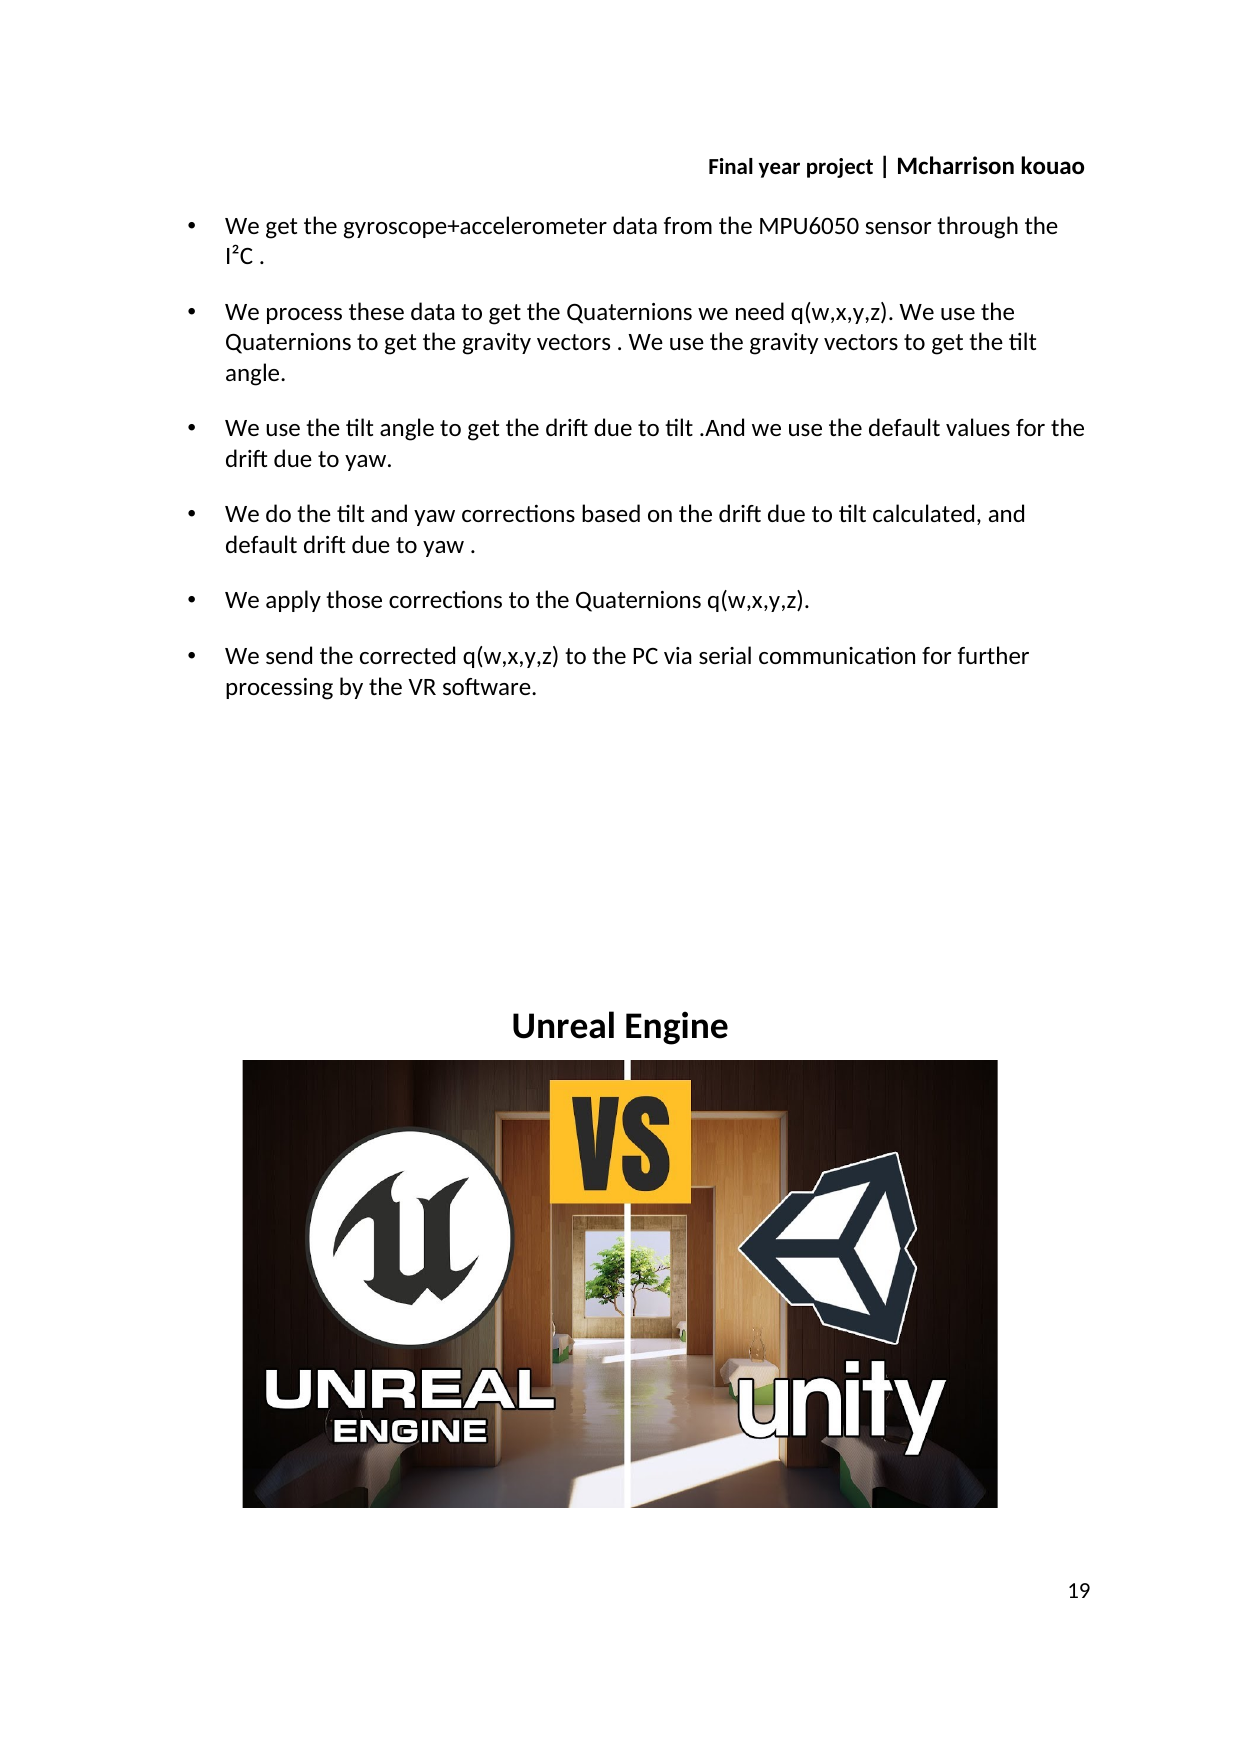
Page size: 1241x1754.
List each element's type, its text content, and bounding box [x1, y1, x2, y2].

list We get the gyroscope+accelerometer data from the MPU6050 sensor through the I²C . [187, 210, 1090, 271]
picture [242, 1060, 998, 1508]
list We process these data to get the Quaternions we need q(w,x,y,z). We use the Quaternions to get the gravity vectors . We use the gravity vectors to get the tilt angle. [187, 296, 1090, 388]
list We use the tilt angle to get the drift due to tilt .And we use the default values for the drift due to yaw. [187, 413, 1090, 474]
subtitle Unreal Engine [150, 1002, 1090, 1048]
list We do the tilt and yaw corrections based on the drift due to tilt calculated, and default drift due to yaw . [187, 499, 1090, 560]
list We apply those corrections to the Quaternions q(w,x,y,z). [187, 585, 1090, 615]
list We send the corrected q(w,x,y,z) to the PC via serial communication for further processing by the VR software. [187, 640, 1090, 701]
